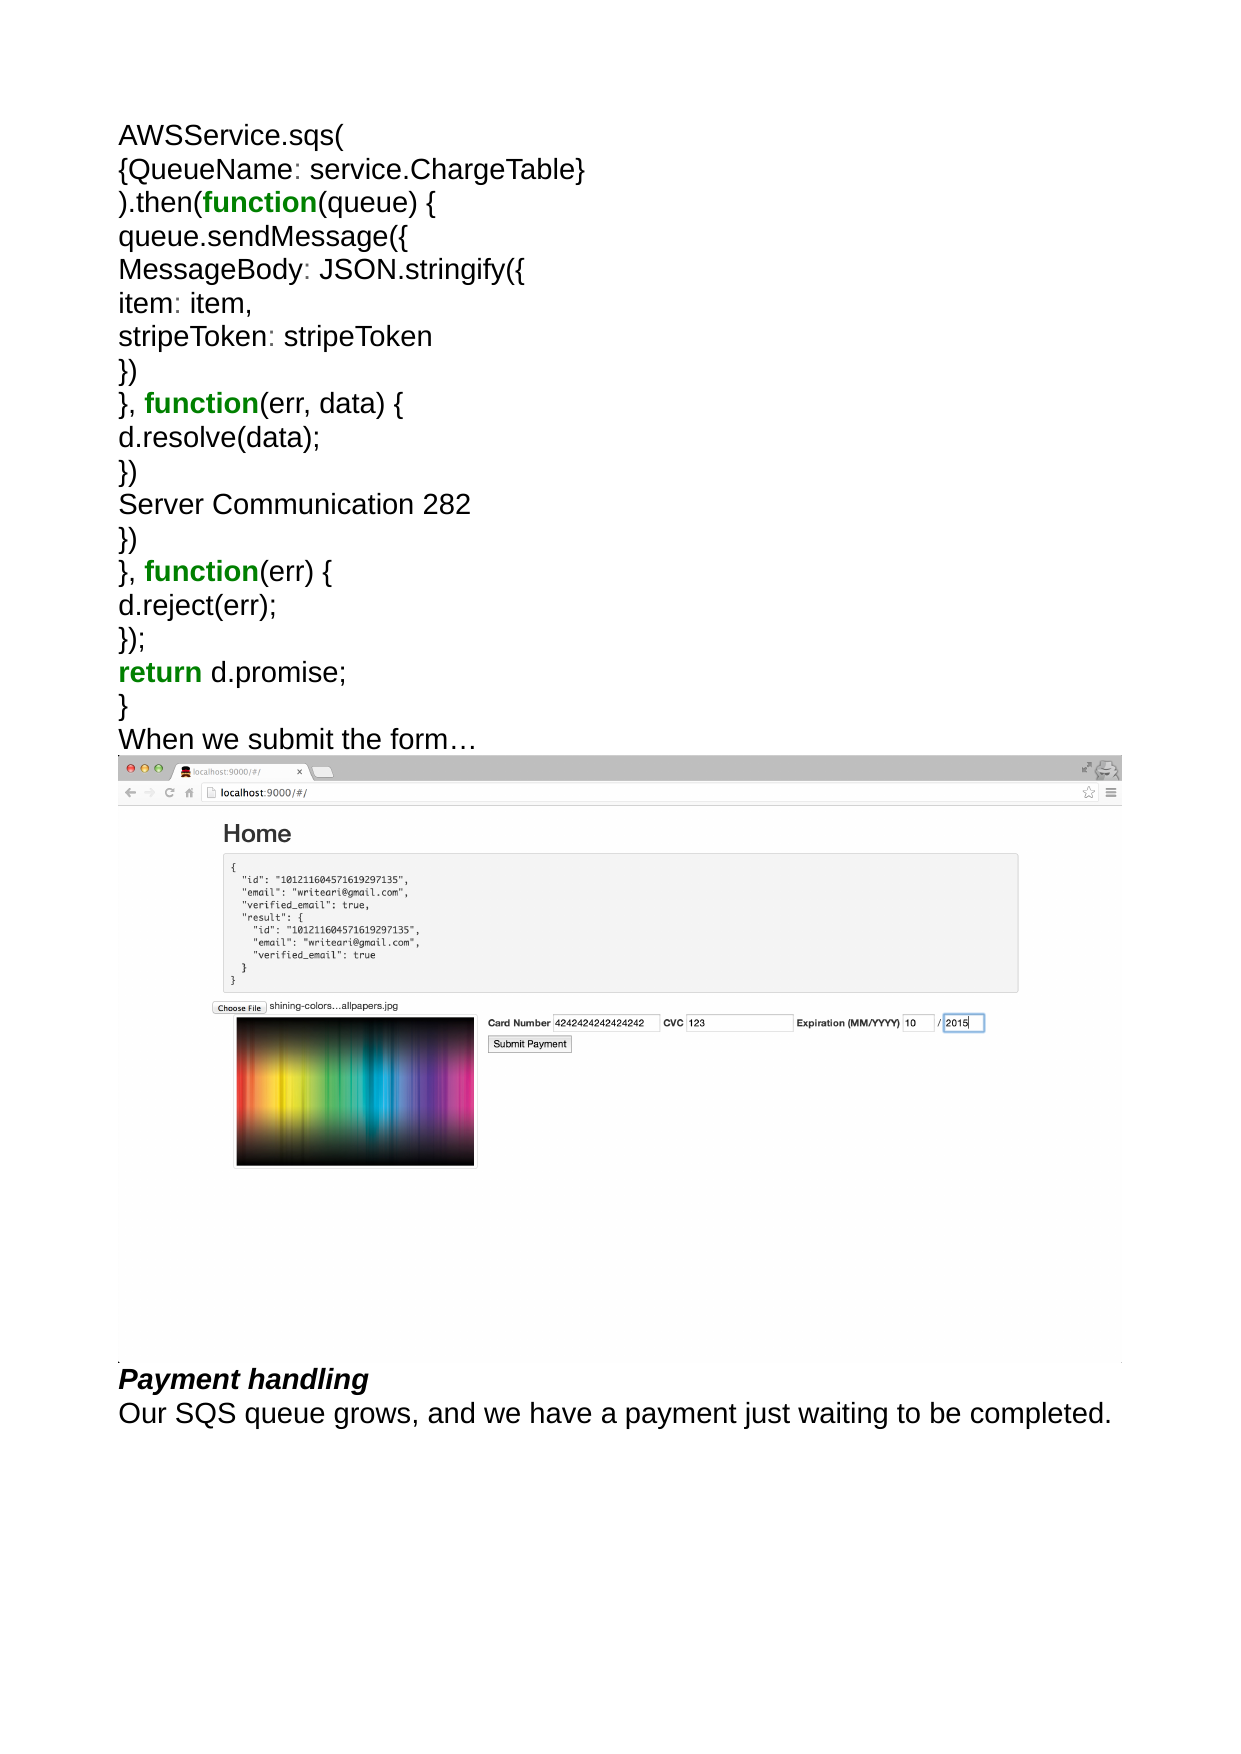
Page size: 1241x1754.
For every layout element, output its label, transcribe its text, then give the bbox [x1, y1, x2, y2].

text return d.promise; [118, 655, 1122, 688]
text stripeToken: stripeToken [118, 319, 1122, 353]
text {QueueName: service.ChargeTable} [118, 152, 1122, 185]
text }) [118, 353, 1122, 386]
text AWSService.sqs( [118, 118, 1122, 152]
text item: item, [118, 286, 1122, 319]
text queue.sendMessage({ [118, 219, 1122, 252]
text } [118, 688, 1122, 722]
text When we submit the form… [118, 722, 1122, 755]
text d.reject(err); [118, 588, 1122, 621]
text }) [118, 521, 1122, 554]
text ).then(function(queue) { [118, 185, 1122, 219]
text }, function(err, data) { [118, 386, 1122, 420]
text }) [118, 453, 1122, 487]
text Payment handling [118, 1363, 1122, 1396]
text }); [118, 621, 1122, 655]
text }, function(err) { [118, 554, 1122, 588]
text d.resolve(data); [118, 420, 1122, 453]
text Server Communication 282 [118, 487, 1122, 521]
text MessageBody: JSON.stringify({ [118, 252, 1122, 286]
text Our SQS queue grows, and we have a payment just waiting to be completed. [118, 1396, 1122, 1429]
